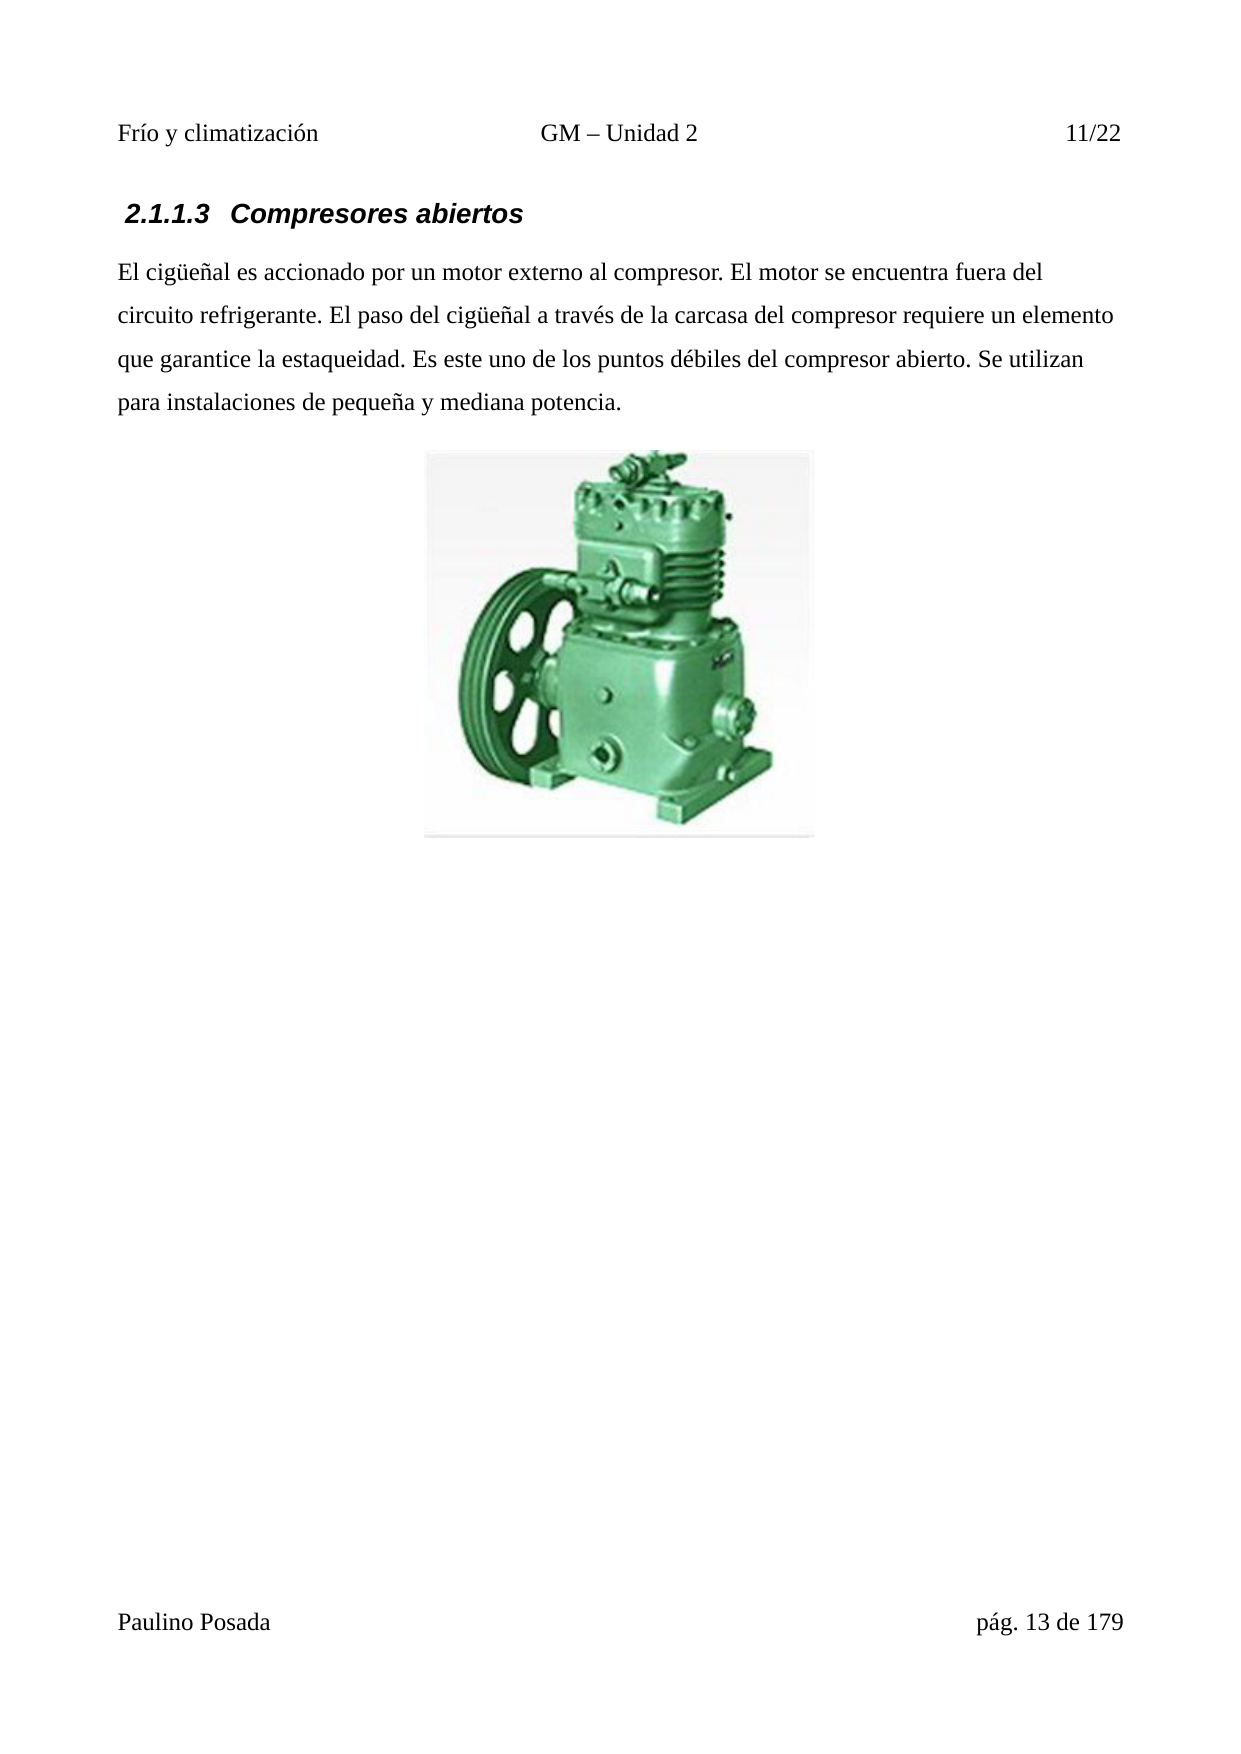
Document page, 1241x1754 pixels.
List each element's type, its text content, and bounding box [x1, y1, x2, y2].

text El cigüeñal es accionado por un motor externo al compresor. El motor se encuentra fuera del circuito refrigerante. El paso del cigüeñal a través de la carcasa del compresor requiere un elemento que garantice la estaqueidad. Es este uno de los puntos débiles del compresor abierto. Se utilizan para instalaciones de pequeña y mediana potencia. [117, 257, 1123, 416]
subtitle Compresores abiertos [117, 197, 1123, 229]
picture [423, 450, 815, 838]
